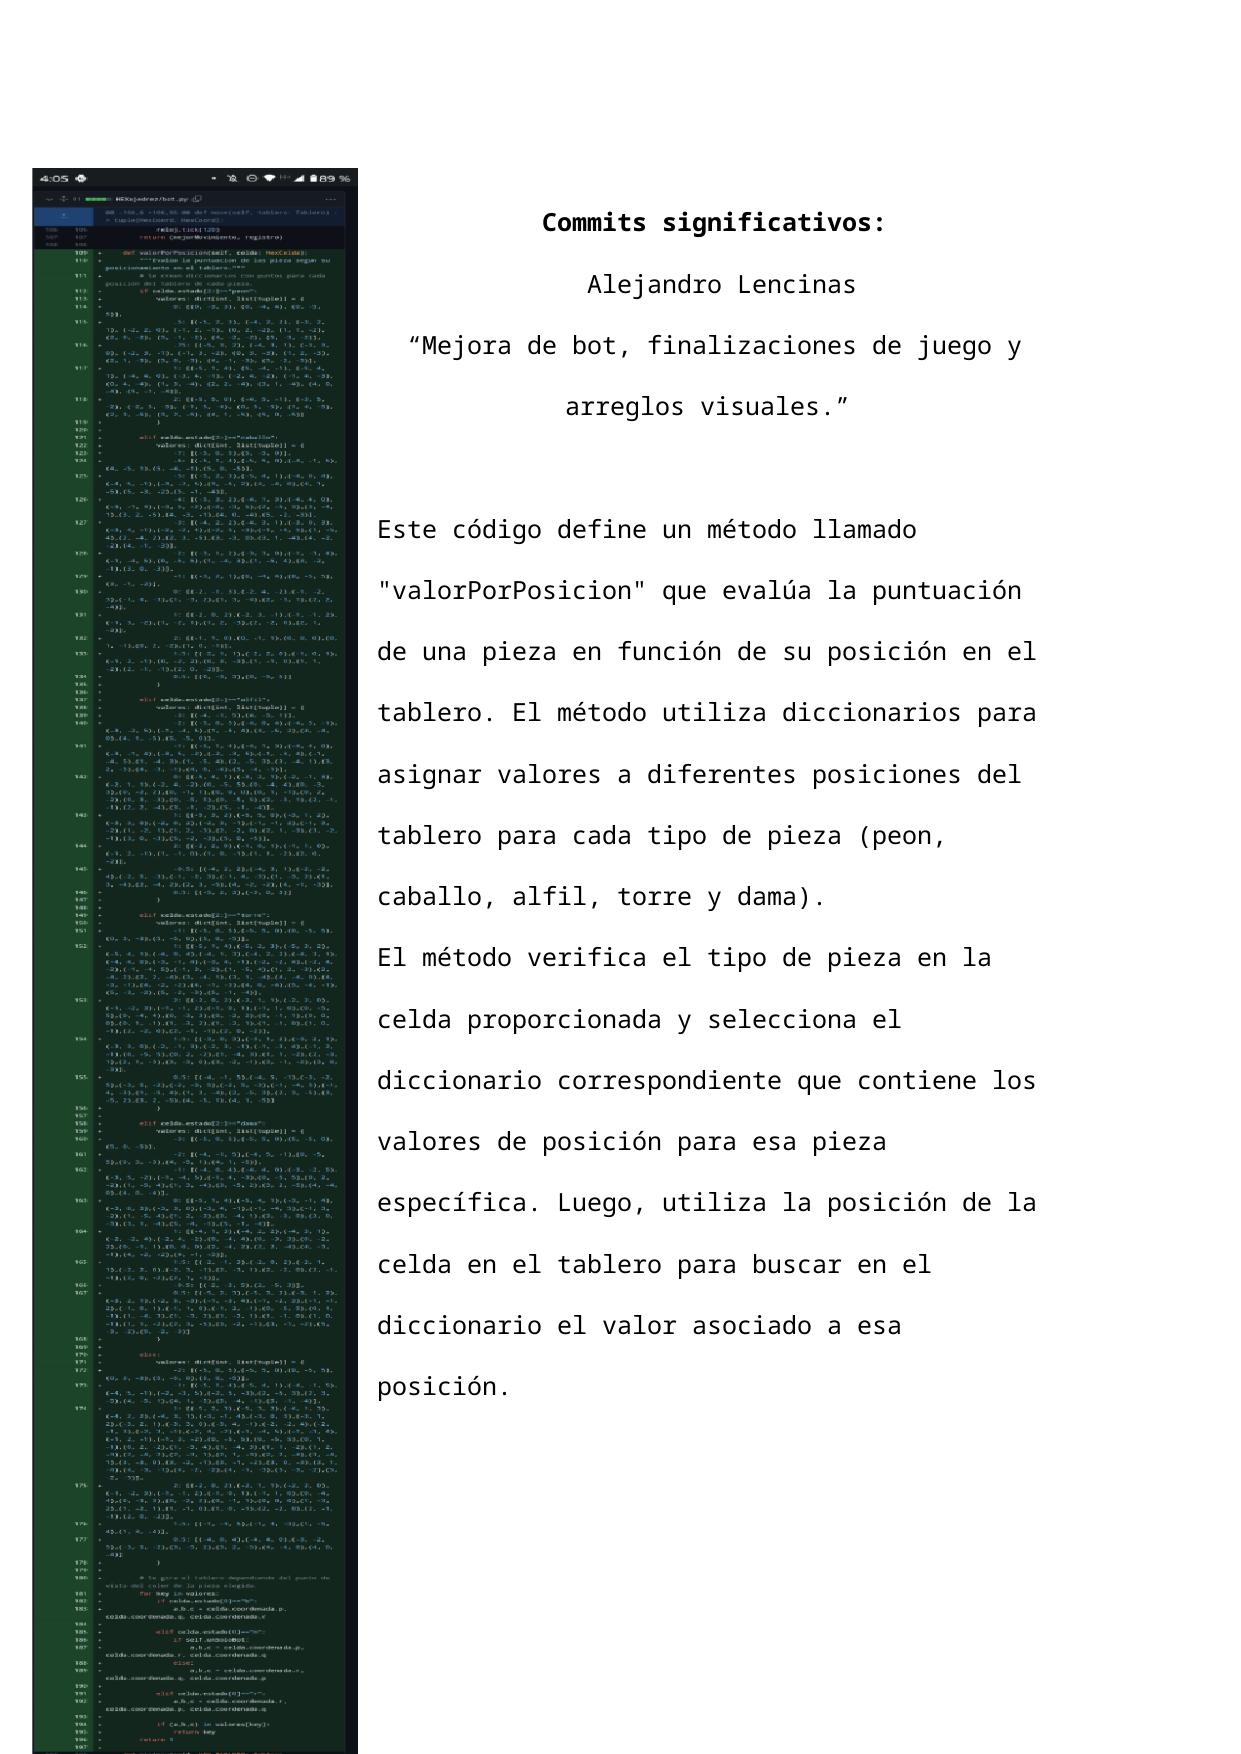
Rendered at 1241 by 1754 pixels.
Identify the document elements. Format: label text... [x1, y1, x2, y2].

picture [32, 168, 358, 1754]
text “Mejora de bot, finalizaciones de juego y arreglos visuales.” [358, 328, 1038, 423]
text Commits significativos: [358, 205, 1038, 239]
text Este código define un método llamado "valorPorPosicion" que evalúa la puntuación de una pieza en función de su posición en el tablero. El método utiliza diccionarios para asignar valores a diferentes posiciones del tablero para cada tipo de pieza (peon, caballo, alfil, torre y dama). [358, 511, 1038, 913]
text El método verifica el tipo de pieza en la celda proporcionada y selecciona el diccionario correspondiente que contiene los valores de posición para esa pieza específica. Luego, utiliza la posición de la celda en el tablero para buscar en el diccionario el valor asociado a esa posición. [358, 940, 1038, 1403]
text Alejandro Lencinas [358, 266, 1038, 300]
